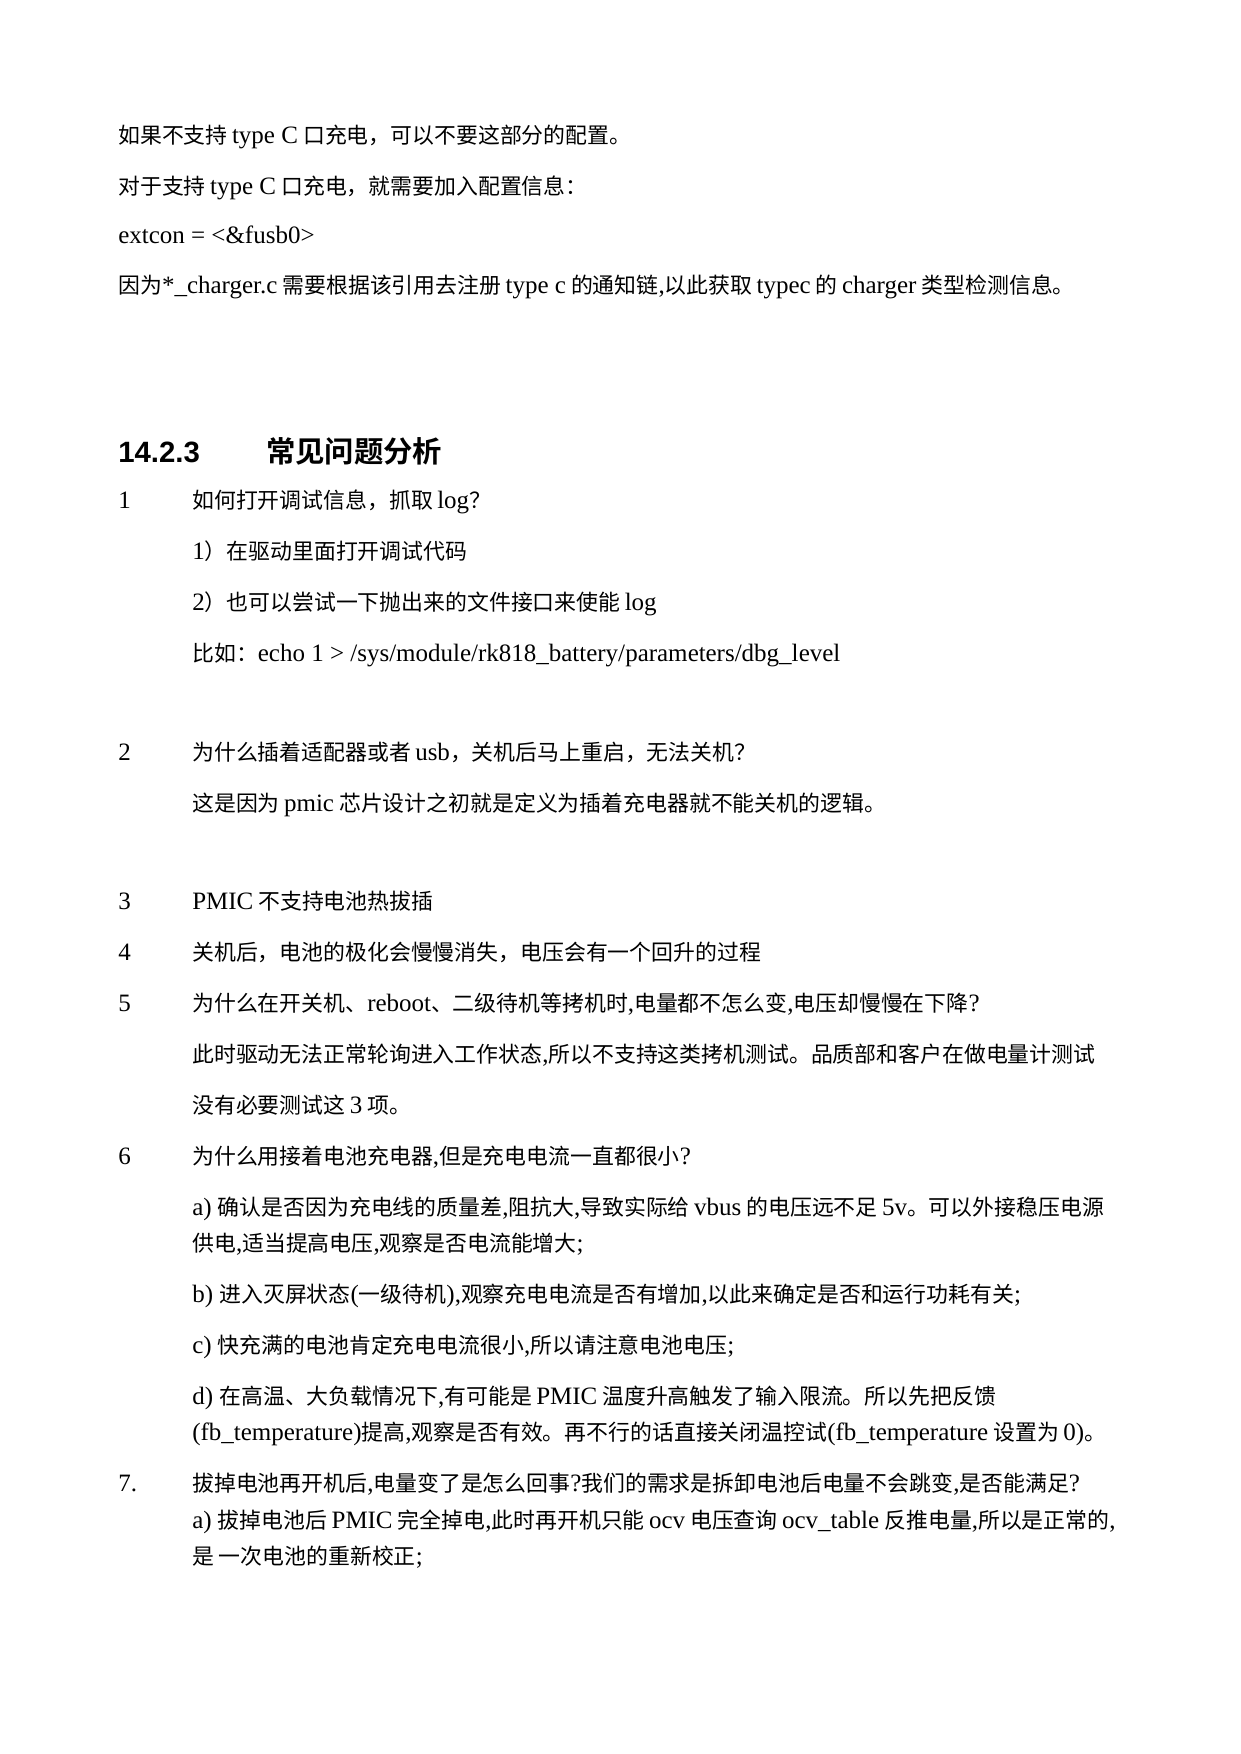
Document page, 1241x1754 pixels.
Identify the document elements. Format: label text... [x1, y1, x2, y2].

text 这是因为pmic芯片设计之初就是定义为插着充电器就不能关机的逻辑。 [118, 786, 1122, 817]
text 3 PMIC不支持电池热拔插 [118, 884, 1122, 916]
text 比如：echo 1 > /sys/module/rk818_battery/parameters/dbg_level [118, 636, 1122, 668]
text d) 在高温、大负载情况下,有可能是PMIC温度升高触发了输入限流。所以先把反馈 (fb_temperature)提高,观察是否有效。再不行的话直接关闭温控试(fb_temperature设置为0)。 [118, 1379, 1122, 1447]
text 2 为什么插着适配器或者usb，关机后马上重启，无法关机？ [118, 735, 1122, 766]
subtitle 14.2.3 常见问题分析 [118, 428, 1122, 471]
text 2）也可以尝试一下抛出来的文件接口来使能log [118, 585, 1122, 617]
text 4 关机后，电池的极化会慢慢消失，电压会有一个回升的过程 [118, 935, 1122, 967]
text b) 进入灭屏状态(一级待机),观察充电电流是否有增加,以此来确定是否和运行功耗有关; [118, 1277, 1122, 1309]
text 1）在驱动里面打开调试代码 [118, 534, 1122, 566]
text 如果不支持type C口充电，可以不要这部分的配置。 [118, 118, 1122, 150]
text 此时驱动无法正常轮询进入工作状态,所以不支持这类拷机测试。品质部和客户在做电量计测试 [118, 1037, 1122, 1069]
text 6 为什么用接着电池充电器,但是充电电流一直都很小? [118, 1139, 1122, 1171]
text 1 如何打开调试信息，抓取log？ [118, 483, 1122, 515]
text 没有必要测试这3项。 [118, 1088, 1122, 1119]
text c) 快充满的电池肯定充电电流很小,所以请注意电池电压; [118, 1328, 1122, 1360]
text 5 为什么在开关机、reboot、二级待机等拷机时,电量都不怎么变,电压却慢慢在下降? [118, 986, 1122, 1018]
text 对于支持type C口充电，就需要加入配置信息： [118, 169, 1122, 201]
text 因为*_charger.c需要根据该引用去注册type c的通知链,以此获取typec的charger类型检测信息。 [118, 268, 1122, 299]
text extcon = <&fusb0> [118, 220, 1122, 249]
text a) 确认是否因为充电线的质量差,阻抗大,导致实际给vbus的电压远不足5v。可以外接稳压电源 供电,适当提高电压,观察是否电流能增大; [118, 1190, 1122, 1258]
text 7. 拔掉电池再开机后,电量变了是怎么回事?我们的需求是拆卸电池后电量不会跳变,是否能满足? a) 拔掉电池后PMIC完全掉电,此时再开机只能ocv电压查询ocv_table反推电量,所以是正常的, 是 一次电池的重新校正; [118, 1466, 1122, 1571]
